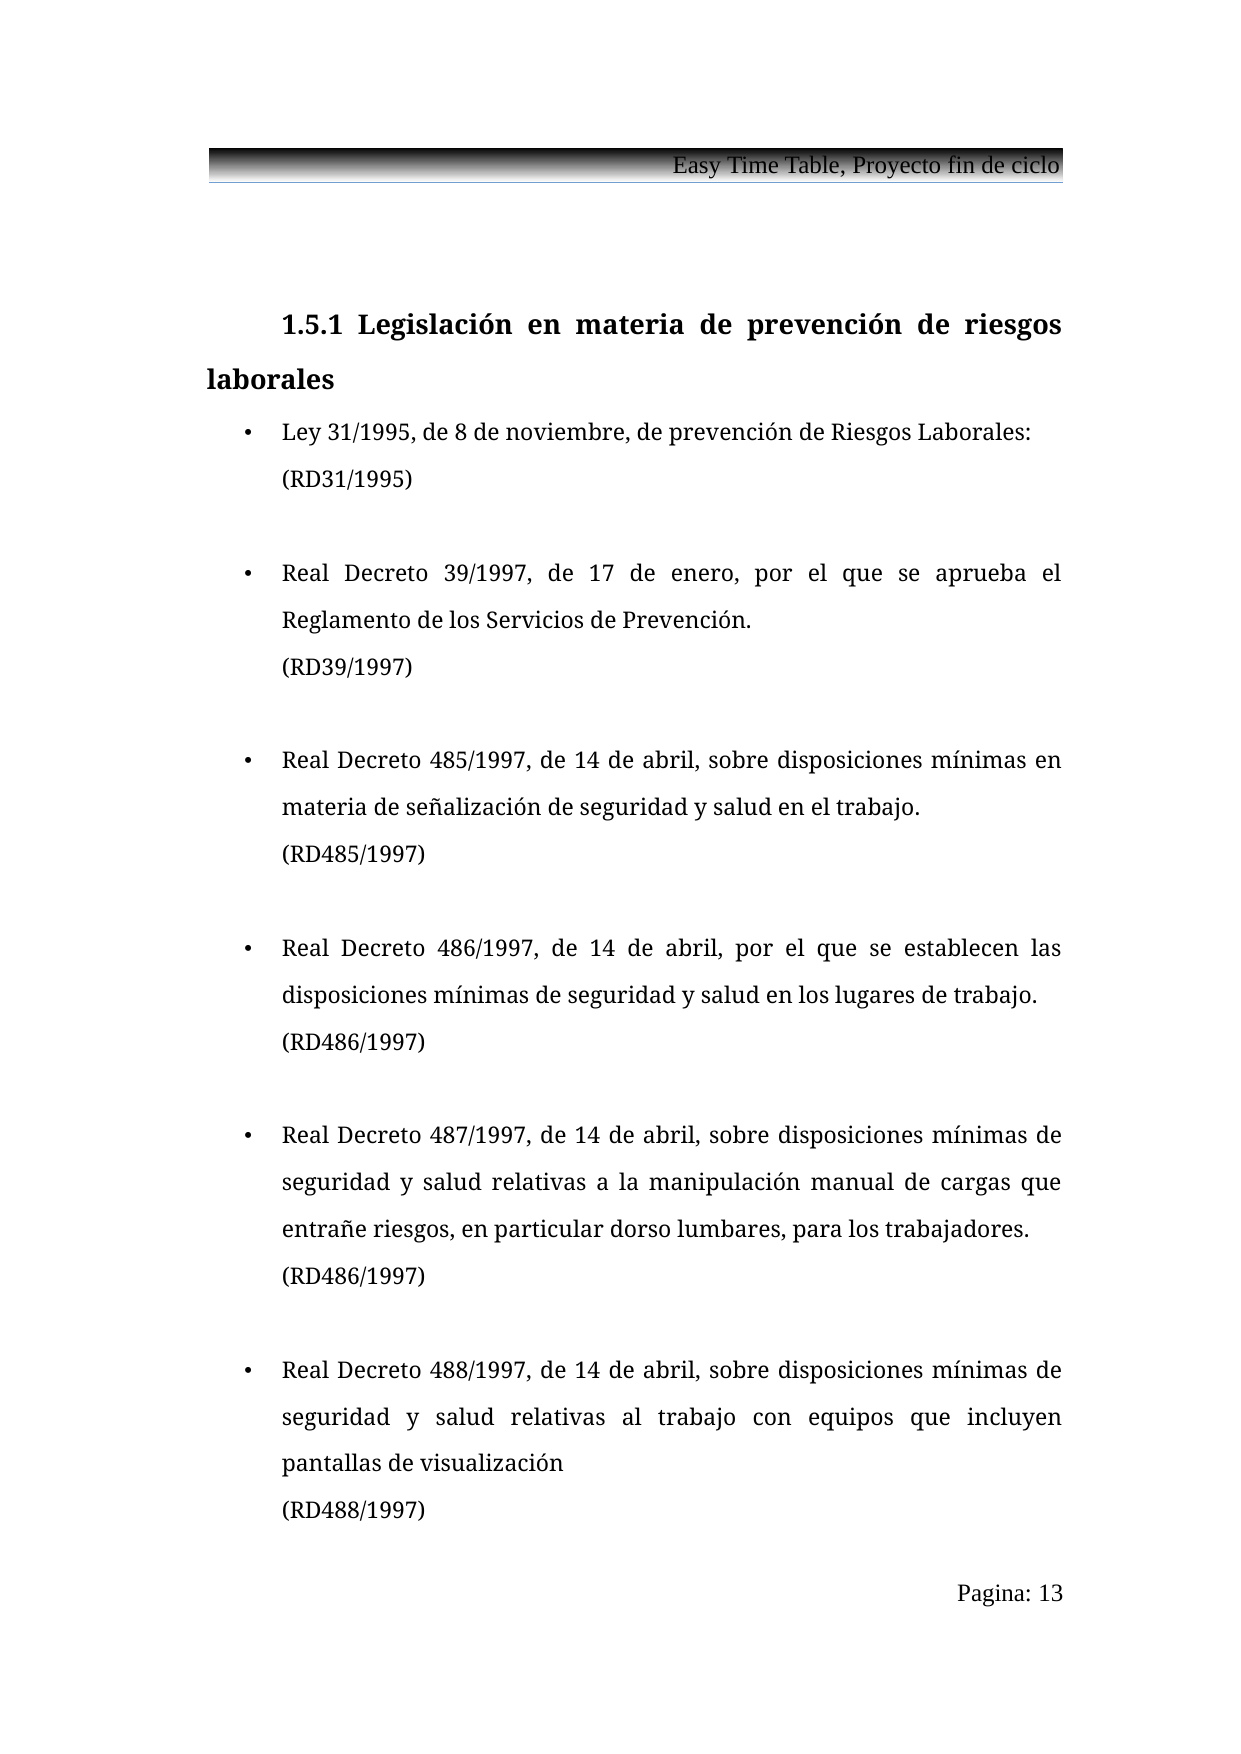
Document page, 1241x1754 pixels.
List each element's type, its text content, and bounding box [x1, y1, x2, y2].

list (RD486/1997) [244, 1026, 1063, 1057]
list (RD39/1997) [244, 651, 1063, 682]
list Real Decreto 39/1997, de 17 de enero, por el que se aprueba el Reglamento de los Servicios de Prevención. [244, 557, 1063, 635]
list Real Decreto 486/1997, de 14 de abril, por el que se establecen las disposiciones mínimas de seguridad y salud en los lugares de trabajo. [244, 932, 1063, 1010]
text 1.5.1 Legislación en materia de prevención de riesgos laborales [207, 306, 1063, 398]
list (RD488/1997) [244, 1494, 1063, 1526]
list Real Decreto 485/1997, de 14 de abril, sobre disposiciones mínimas en materia de señalización de seguridad y salud en el trabajo. [244, 744, 1063, 822]
list (RD486/1997) [244, 1260, 1063, 1291]
list Ley 31/1995, de 8 de noviembre, de prevención de Riesgos Laborales: [244, 416, 1063, 447]
list (RD485/1997) [244, 838, 1063, 869]
list (RD31/1995) [244, 463, 1063, 494]
list Real Decreto 488/1997, de 14 de abril, sobre disposiciones mínimas de seguridad y salud relativas al trabajo con equipos que incluyen pantallas de visualización [244, 1354, 1063, 1479]
list Real Decreto 487/1997, de 14 de abril, sobre disposiciones mínimas de seguridad y salud relativas a la manipulación manual de cargas que entrañe riesgos, en particular dorso lumbares, para los trabajadores. [244, 1119, 1063, 1244]
